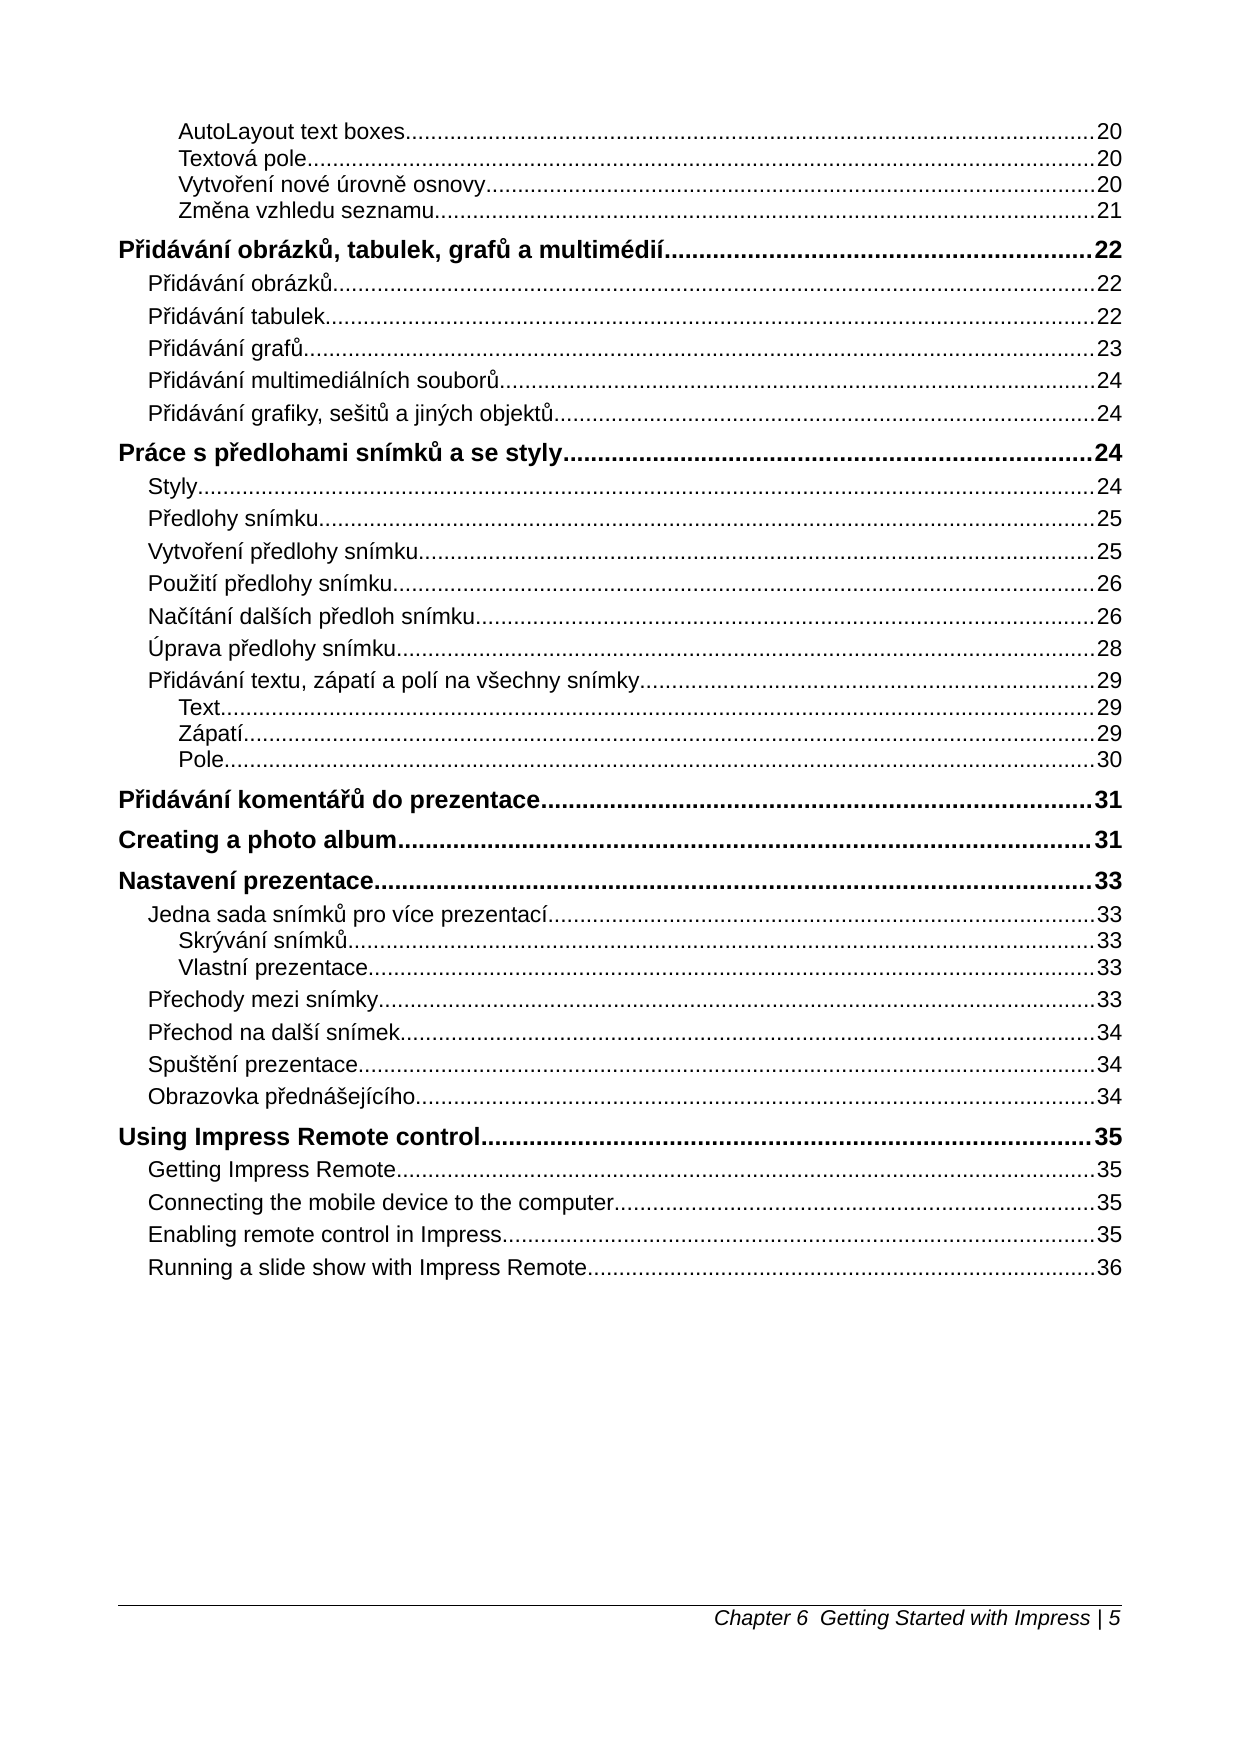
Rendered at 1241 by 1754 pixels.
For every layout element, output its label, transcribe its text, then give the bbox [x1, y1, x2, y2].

text Creating a photo album 31 [118, 826, 1122, 854]
text Přechody mezi snímky 33 [148, 986, 1122, 1012]
text Spuštění prezentace 34 [148, 1051, 1122, 1077]
text Předlohy snímku 25 [148, 505, 1122, 532]
text Přidávání komentářů do prezentace 31 [118, 785, 1122, 813]
text Načítání dalších předloh snímku 26 [148, 603, 1122, 629]
text Connecting the mobile device to the computer 35 [148, 1189, 1122, 1215]
text Vytvoření nové úrovně osnovy 20 [178, 171, 1122, 197]
text Přechod na další snímek 34 [148, 1018, 1122, 1045]
text Přidávání tabulek 22 [148, 303, 1122, 329]
text Skrývání snímků 33 [178, 927, 1122, 954]
text Úprava předlohy snímku 28 [148, 635, 1122, 661]
text Nastavení prezentace 33 [118, 866, 1122, 895]
text Textová pole 20 [178, 144, 1122, 171]
text Zápatí 29 [178, 720, 1122, 746]
text Running a slide show with Impress Remote 36 [148, 1254, 1122, 1280]
text Pole 30 [178, 746, 1122, 773]
text Přidávání grafiky, sešitů a jiných objektů 24 [148, 400, 1122, 426]
text Přidávání obrázků 22 [148, 270, 1122, 297]
text Text 29 [178, 694, 1122, 720]
text Using Impress Remote control 35 [118, 1122, 1122, 1150]
text Práce s předlohami snímků a se styly 24 [118, 438, 1122, 467]
text Obrazovka přednášejícího 34 [148, 1083, 1122, 1110]
text Použití předlohy snímku 26 [148, 570, 1122, 597]
text Enabling remote control in Impress 35 [148, 1221, 1122, 1248]
text Styly 24 [148, 473, 1122, 499]
text Přidávání grafů 23 [148, 335, 1122, 361]
text Přidávání obrázků, tabulek, grafů a multimédií 22 [118, 236, 1122, 264]
text Getting Impress Remote 35 [148, 1156, 1122, 1183]
text Přidávání multimediálních souborů 24 [148, 367, 1122, 394]
text AutoLayout text boxes 20 [178, 118, 1122, 144]
text Jedna sada snímků pro více prezentací 33 [148, 901, 1122, 927]
text Vytvoření předlohy snímku 25 [148, 538, 1122, 564]
text Přidávání textu, zápatí a polí na všechny snímky 29 [148, 667, 1122, 694]
text Změna vzhledu seznamu 21 [178, 197, 1122, 223]
text Vlastní prezentace 33 [178, 954, 1122, 980]
